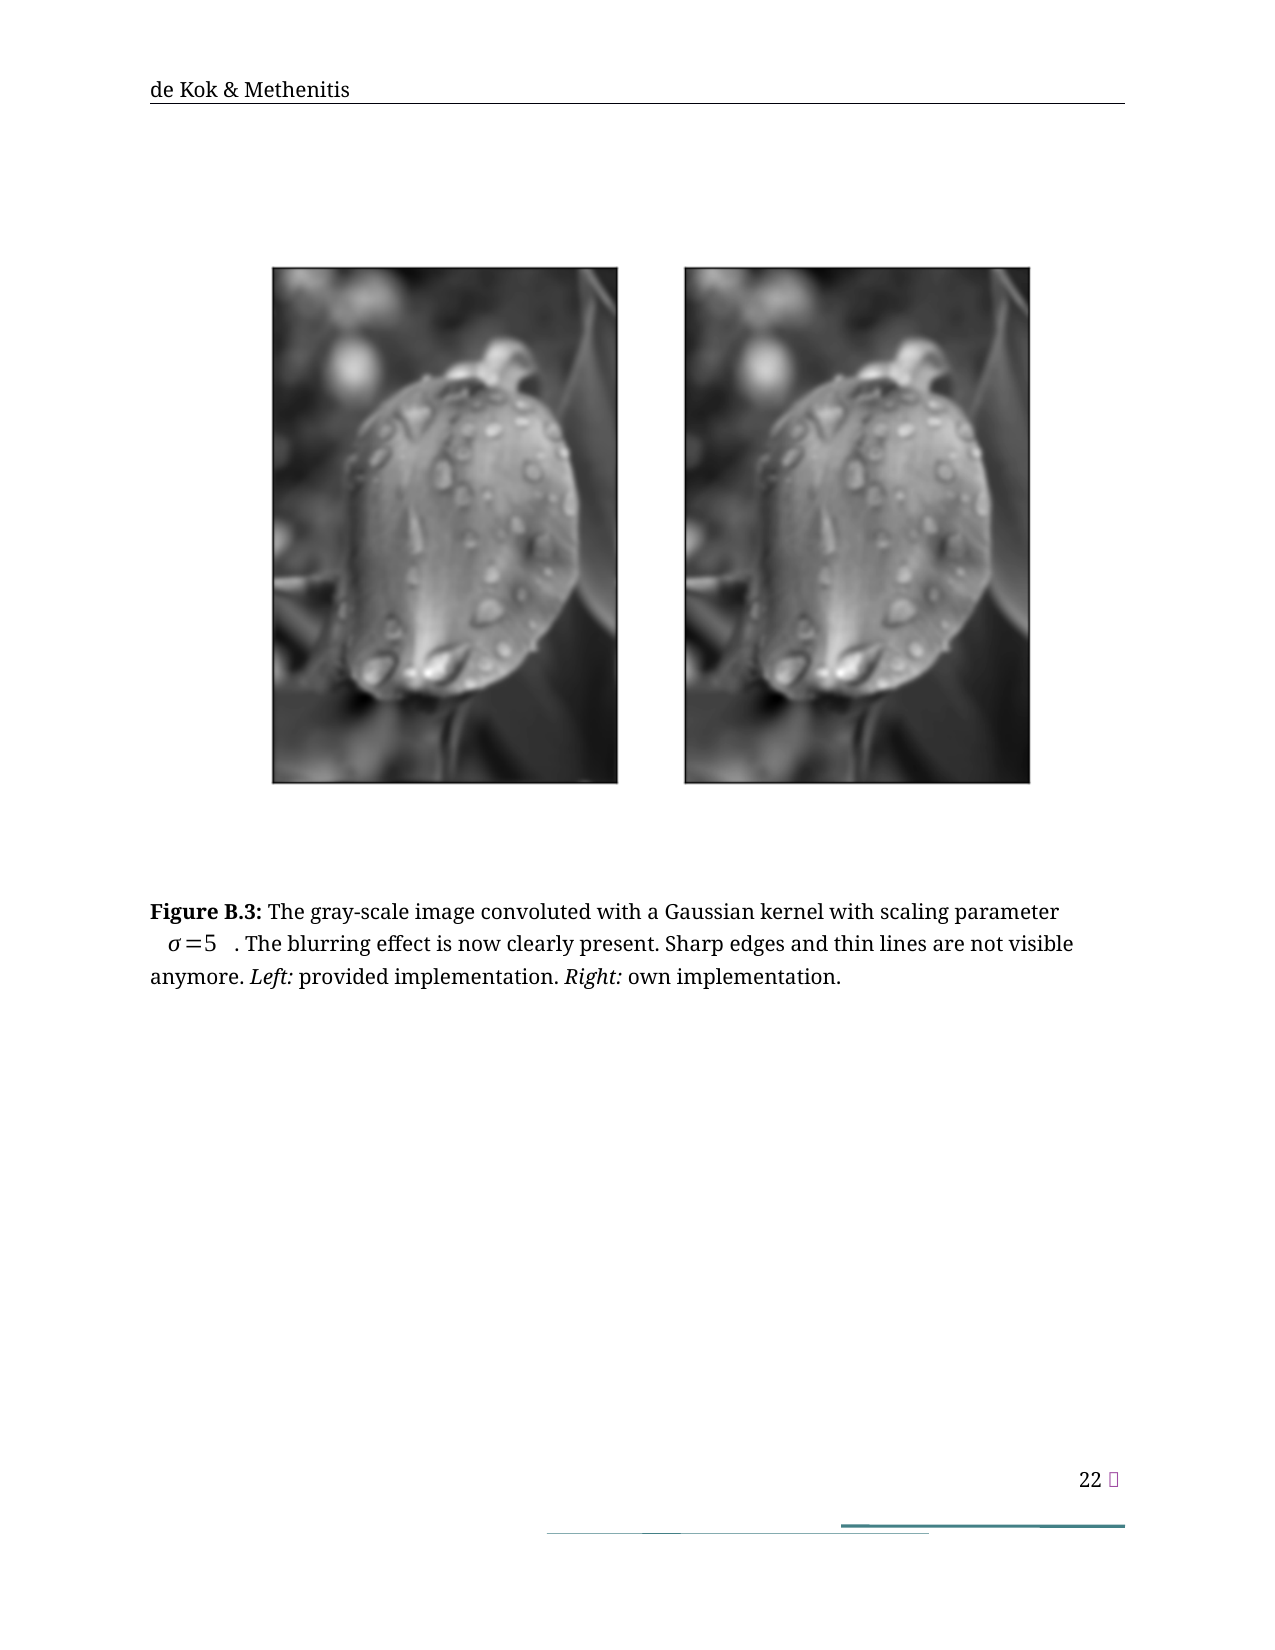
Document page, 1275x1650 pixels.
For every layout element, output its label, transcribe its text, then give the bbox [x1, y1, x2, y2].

text Figure B.3: The gray-scale image convoluted with a Gaussian kernel with scaling parameter . The blurring effect is now clearly present. Sharp edges and thin lines are not visible anymore. Left: provided implementation. Right: own implementation. [150, 893, 1125, 991]
picture [150, 157, 1125, 893]
